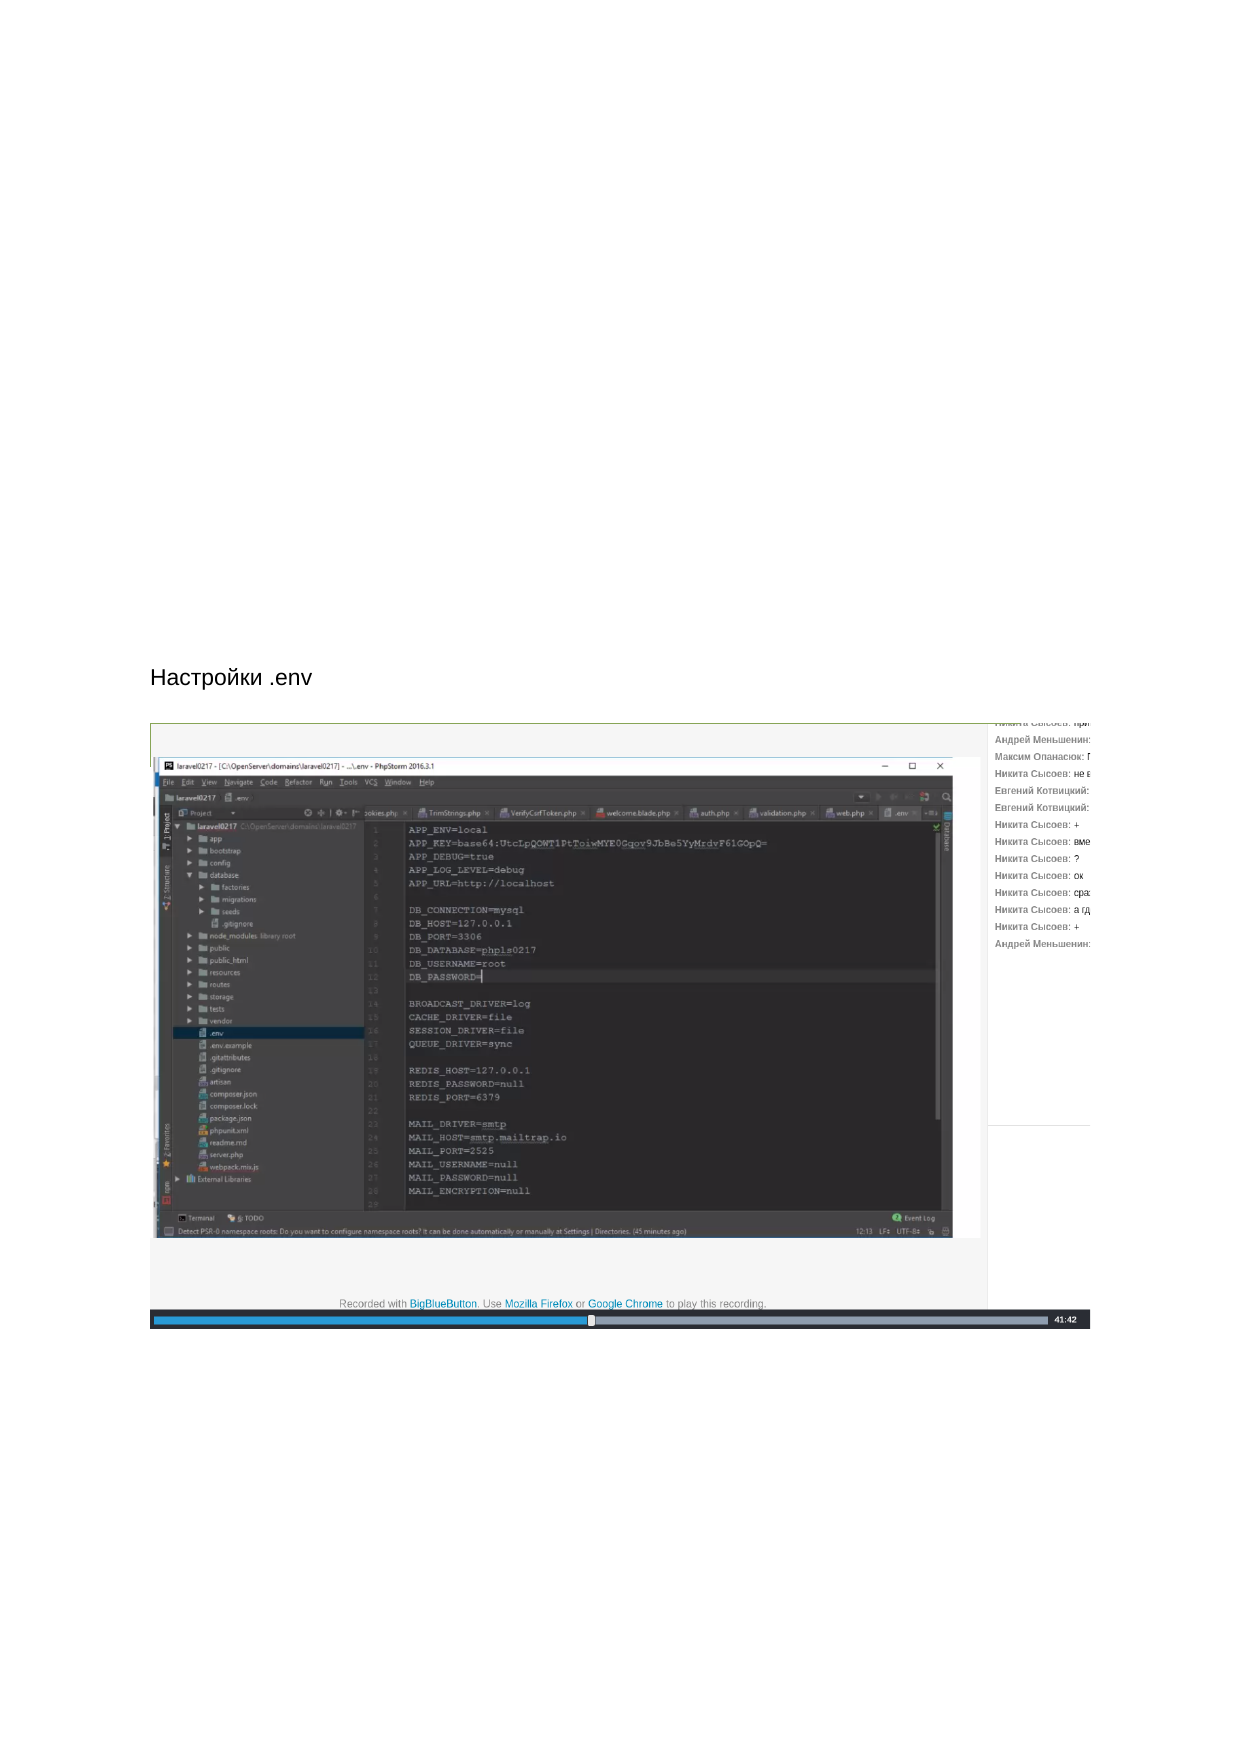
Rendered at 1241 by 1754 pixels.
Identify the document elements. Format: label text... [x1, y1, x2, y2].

text Настройки .env [150, 663, 1090, 690]
picture [150, 723, 1091, 1329]
